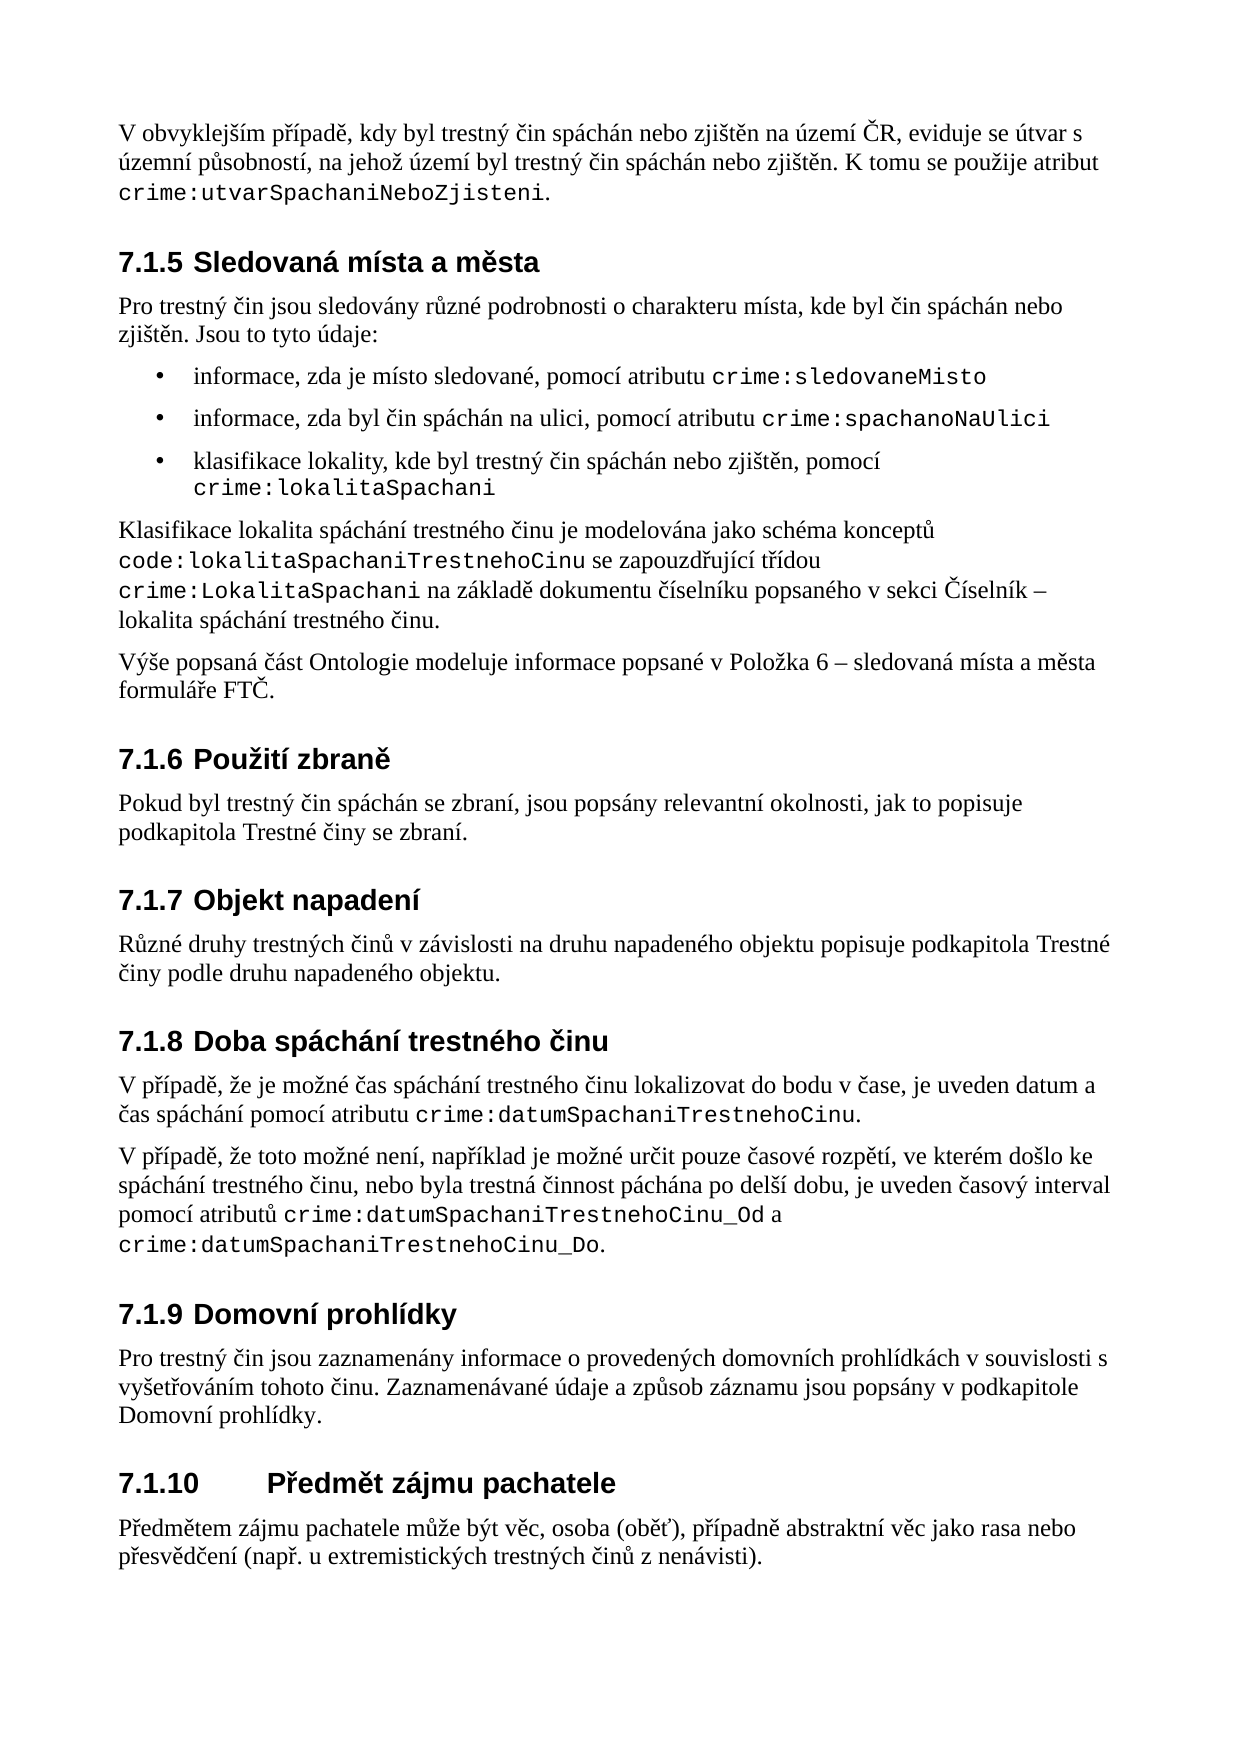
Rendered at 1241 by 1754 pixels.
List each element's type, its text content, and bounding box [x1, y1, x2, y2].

subtitle Předmět zájmu pachatele [118, 1467, 1122, 1500]
subtitle Sledovaná místa a města [118, 245, 1122, 278]
list informace, zda byl čin spáchán na ulici, pomocí atributu crime:spachanoNaUlici [156, 403, 1122, 434]
text V obvyklejším případě, kdy byl trestný čin spáchán nebo zjištěn na území ČR, eviduje se útvar s územní působností, na jehož území byl trestný čin spáchán nebo zjištěn. K tomu se použije atribut crime:utvarSpachaniNeboZjisteni. [118, 118, 1122, 207]
subtitle Použití zbraně [118, 742, 1122, 775]
subtitle Doba spáchání trestného činu [118, 1024, 1122, 1057]
text V případě, že je možné čas spáchání trestného činu lokalizovat do bodu v čase, je uveden datum a čas spáchání pomocí atributu crime:datumSpachaniTrestnehoCinu. [118, 1070, 1122, 1129]
list informace, zda je místo sledované, pomocí atributu crime:sledovaneMisto [156, 361, 1122, 391]
text Různé druhy trestných činů v závislosti na druhu napadeného objektu popisuje podkapitola Trestné činy podle druhu napadeného objektu. [118, 929, 1122, 986]
list klasifikace lokality, kde byl trestný čin spáchán nebo zjištěn, pomocí crime:lokalitaSpachani [156, 446, 1122, 502]
text Pokud byl trestný čin spáchán se zbraní, jsou popsány relevantní okolnosti, jak to popisuje podkapitola Trestné činy se zbraní. [118, 788, 1122, 845]
text Pro trestný čin jsou zaznamenány informace o provedených domovních prohlídkách v souvislosti s vyšetřováním tohoto činu. Zaznamenávané údaje a způsob záznamu jsou popsány v podkapitole Domovní prohlídky. [118, 1343, 1122, 1429]
subtitle Domovní prohlídky [118, 1297, 1122, 1330]
text Pro trestný čin jsou sledovány různé podrobnosti o charakteru místa, kde byl čin spáchán nebo zjištěn. Jsou to tyto údaje: [118, 291, 1122, 348]
subtitle Objekt napadení [118, 883, 1122, 916]
text Výše popsaná část Ontologie modeluje informace popsané v Položka 6 – sledovaná místa a města formuláře FTČ. [118, 647, 1122, 704]
text Klasifikace lokalita spáchání trestného činu je modelována jako schéma konceptů code:lokalitaSpachaniTrestnehoCinu se zapouzdřující třídou crime:LokalitaSpachani na základě dokumentu číselníku popsaného v sekci Číselník – lokalita spáchání trestného činu. [118, 515, 1122, 634]
text V případě, že toto možné není, například je možné určit pouze časové rozpětí, ve kterém došlo ke spáchání trestného činu, nebo byla trestná činnost páchána po delší dobu, je uveden časový interval pomocí atributů crime:datumSpachaniTrestnehoCinu_Od a crime:datumSpachaniTrestnehoCinu_Do. [118, 1141, 1122, 1259]
text Předmětem zájmu pachatele může být věc, osoba (oběť), případně abstraktní věc jako rasa nebo přesvědčení (např. u extremistických trestných činů z nenávisti). [118, 1513, 1122, 1570]
